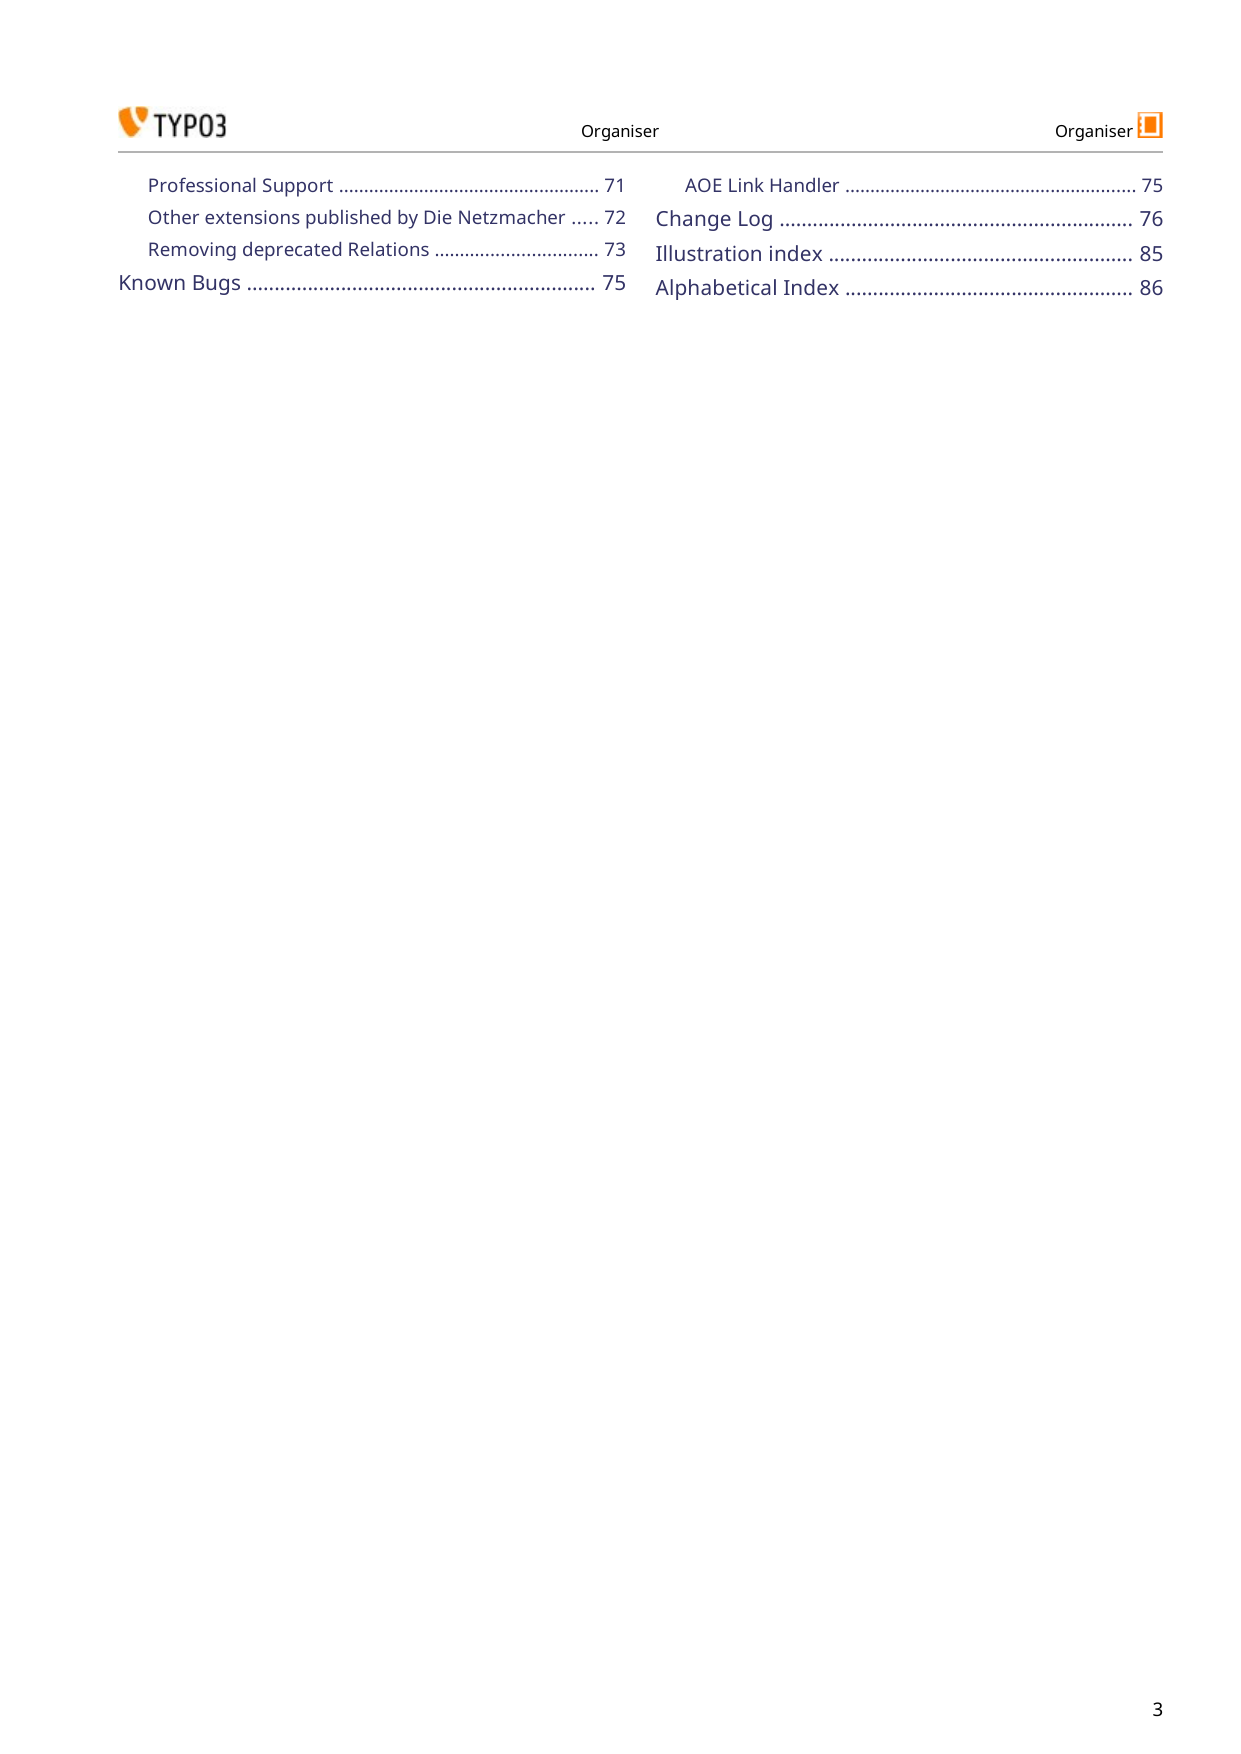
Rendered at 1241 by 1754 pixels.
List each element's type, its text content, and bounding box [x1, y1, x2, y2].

text Change Log 76 [655, 204, 1163, 233]
text Other extensions published by Die Netzmacher 72 [148, 204, 626, 230]
text Known Bugs 75 [118, 268, 626, 297]
text AOE Link Handler 75 [685, 172, 1163, 198]
picture [118, 106, 227, 138]
text Professional Support 71 [148, 172, 626, 198]
picture [1137, 112, 1163, 138]
text Alphabetical Index 86 [655, 273, 1163, 302]
text Removing deprecated Relations 73 [148, 236, 626, 262]
text Illustration index 85 [655, 239, 1163, 267]
